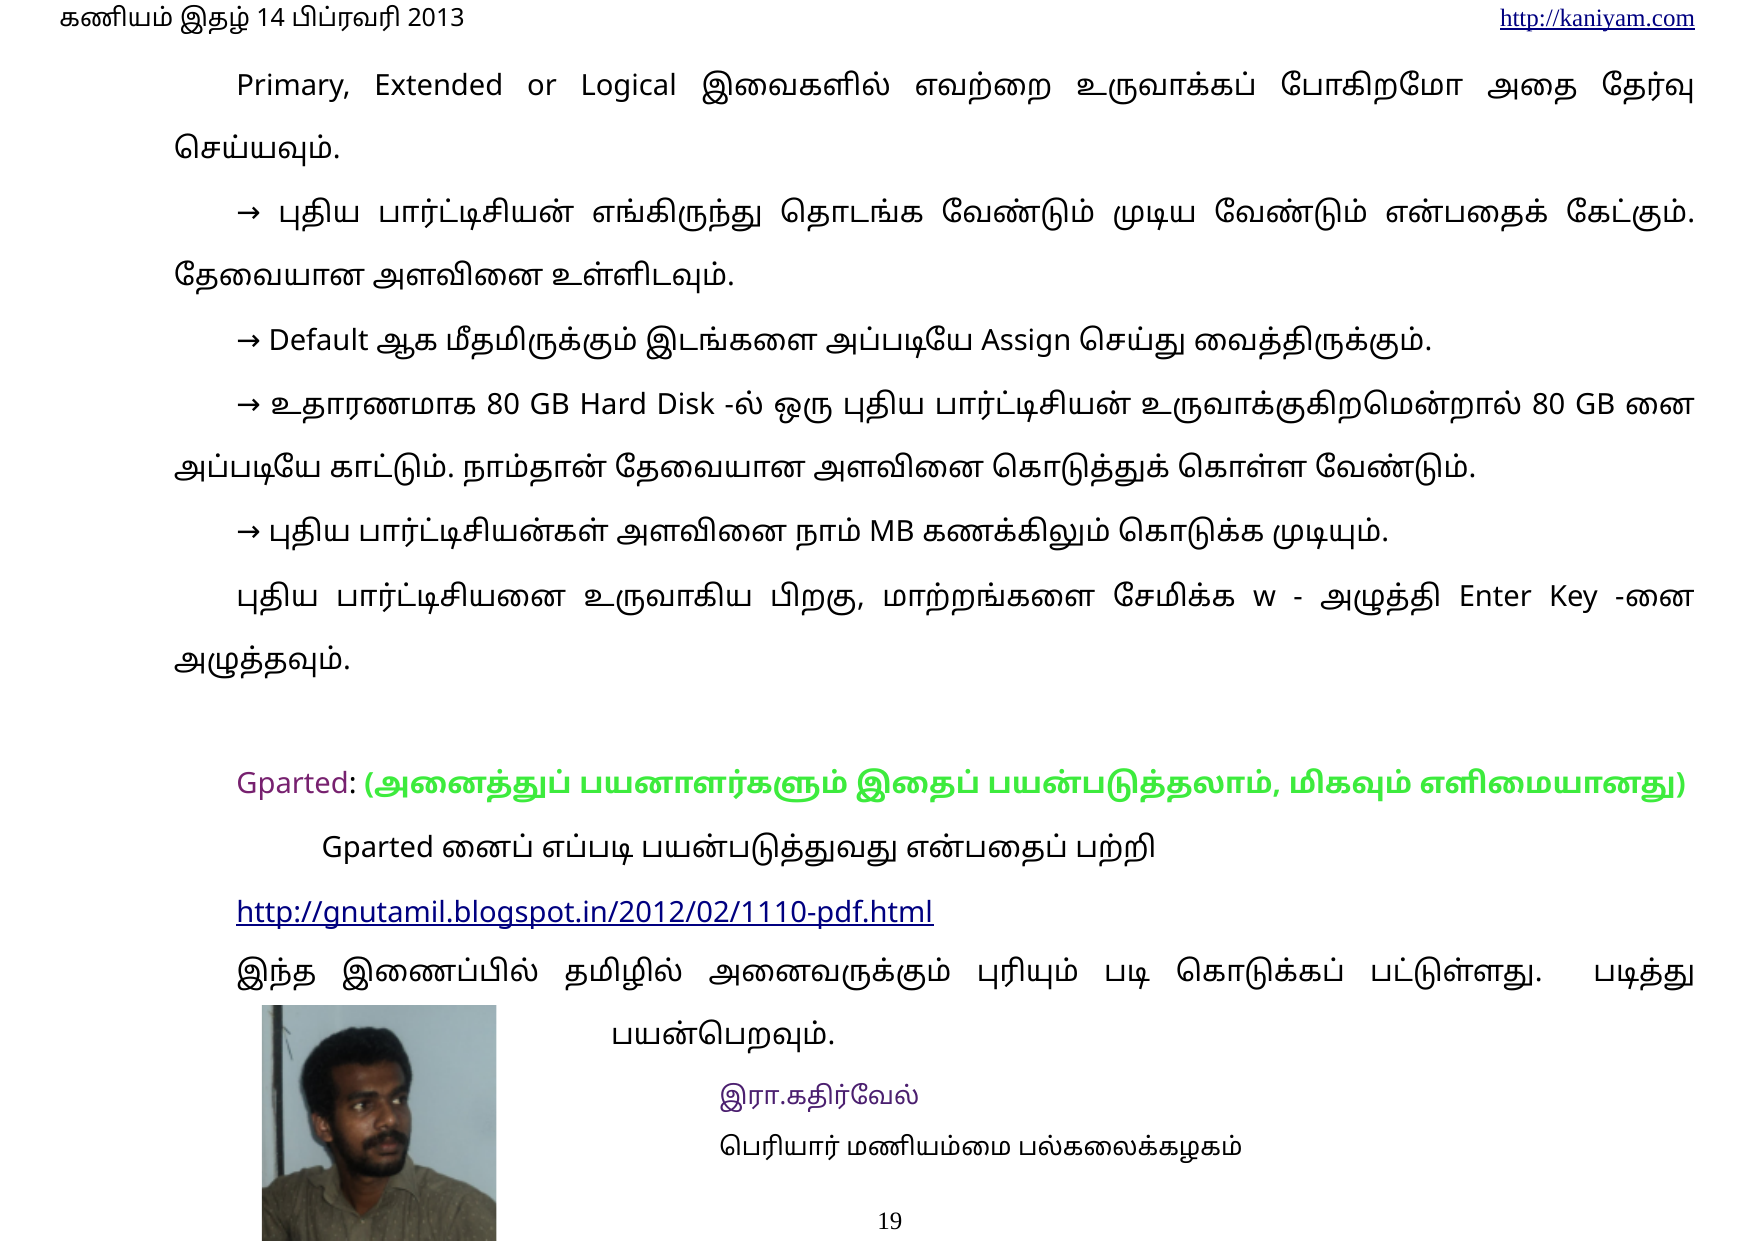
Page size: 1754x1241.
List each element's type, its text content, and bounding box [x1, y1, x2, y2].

text இரா.கதிர்வேல் [497, 1078, 1695, 1114]
text → Default ஆக மீதமிருக்கும் இடங்களை அப்படியே Assign செய்து வைத்திருக்கும். [174, 319, 1695, 362]
text http://gnutamil.blogspot.in/2012/02/1110-pdf.html [174, 891, 1695, 931]
text [207, 1133, 261, 1166]
text இந்த இணைப்பில் தமிழில் அனைவருக்கும் புரியும் படி கொடுக்கப் பட்டுள்ளது. படித்து பயன்பெறவும். [174, 950, 1695, 1056]
text Primary, Extended or Logical இவைகளில் எவற்றை உருவாக்கப் போகிறமோ அதை தேர்வு செய்யவும். [174, 64, 1695, 170]
text [207, 1078, 261, 1114]
picture [261, 1005, 497, 1241]
text பெரியார் மணியம்மை பல்கலைக்கழகம் [497, 1133, 1695, 1166]
text Gparted னைப் எப்படி பயன்படுத்துவது என்பதைப் பற்றி [174, 826, 1695, 869]
text Gparted: (அனைத்துப் பயனாளர்களும் இதைப் பயன்படுத்தலாம், மிகவும் எளிமையானது) [174, 762, 1695, 805]
text → புதிய பார்ட்டிசியன் எங்கிருந்து தொடங்க வேண்டும் முடிய வேண்டும் என்பதைக் கேட்கும். தேவையான அளவினை உள்ளிடவும். [174, 192, 1695, 297]
text → உதாரணமாக 80 GB Hard Disk -ல் ஒரு புதிய பார்ட்டிசியன் உருவாக்குகிறமென்றால் 80 GB னை அப்படியே காட்டும். நாம்தான் தேவையான அளவினை கொடுத்துக் கொள்ள வேண்டும். [174, 383, 1695, 489]
text → புதிய பார்ட்டிசியன்கள் அளவினை நாம் MB கணக்கிலும் கொடுக்க முடியும். [174, 511, 1695, 554]
text புதிய பார்ட்டிசியனை உருவாகிய பிறகு, மாற்றங்களை சேமிக்க w - அழுத்தி Enter Key -னை அழுத்தவும். [174, 575, 1695, 681]
